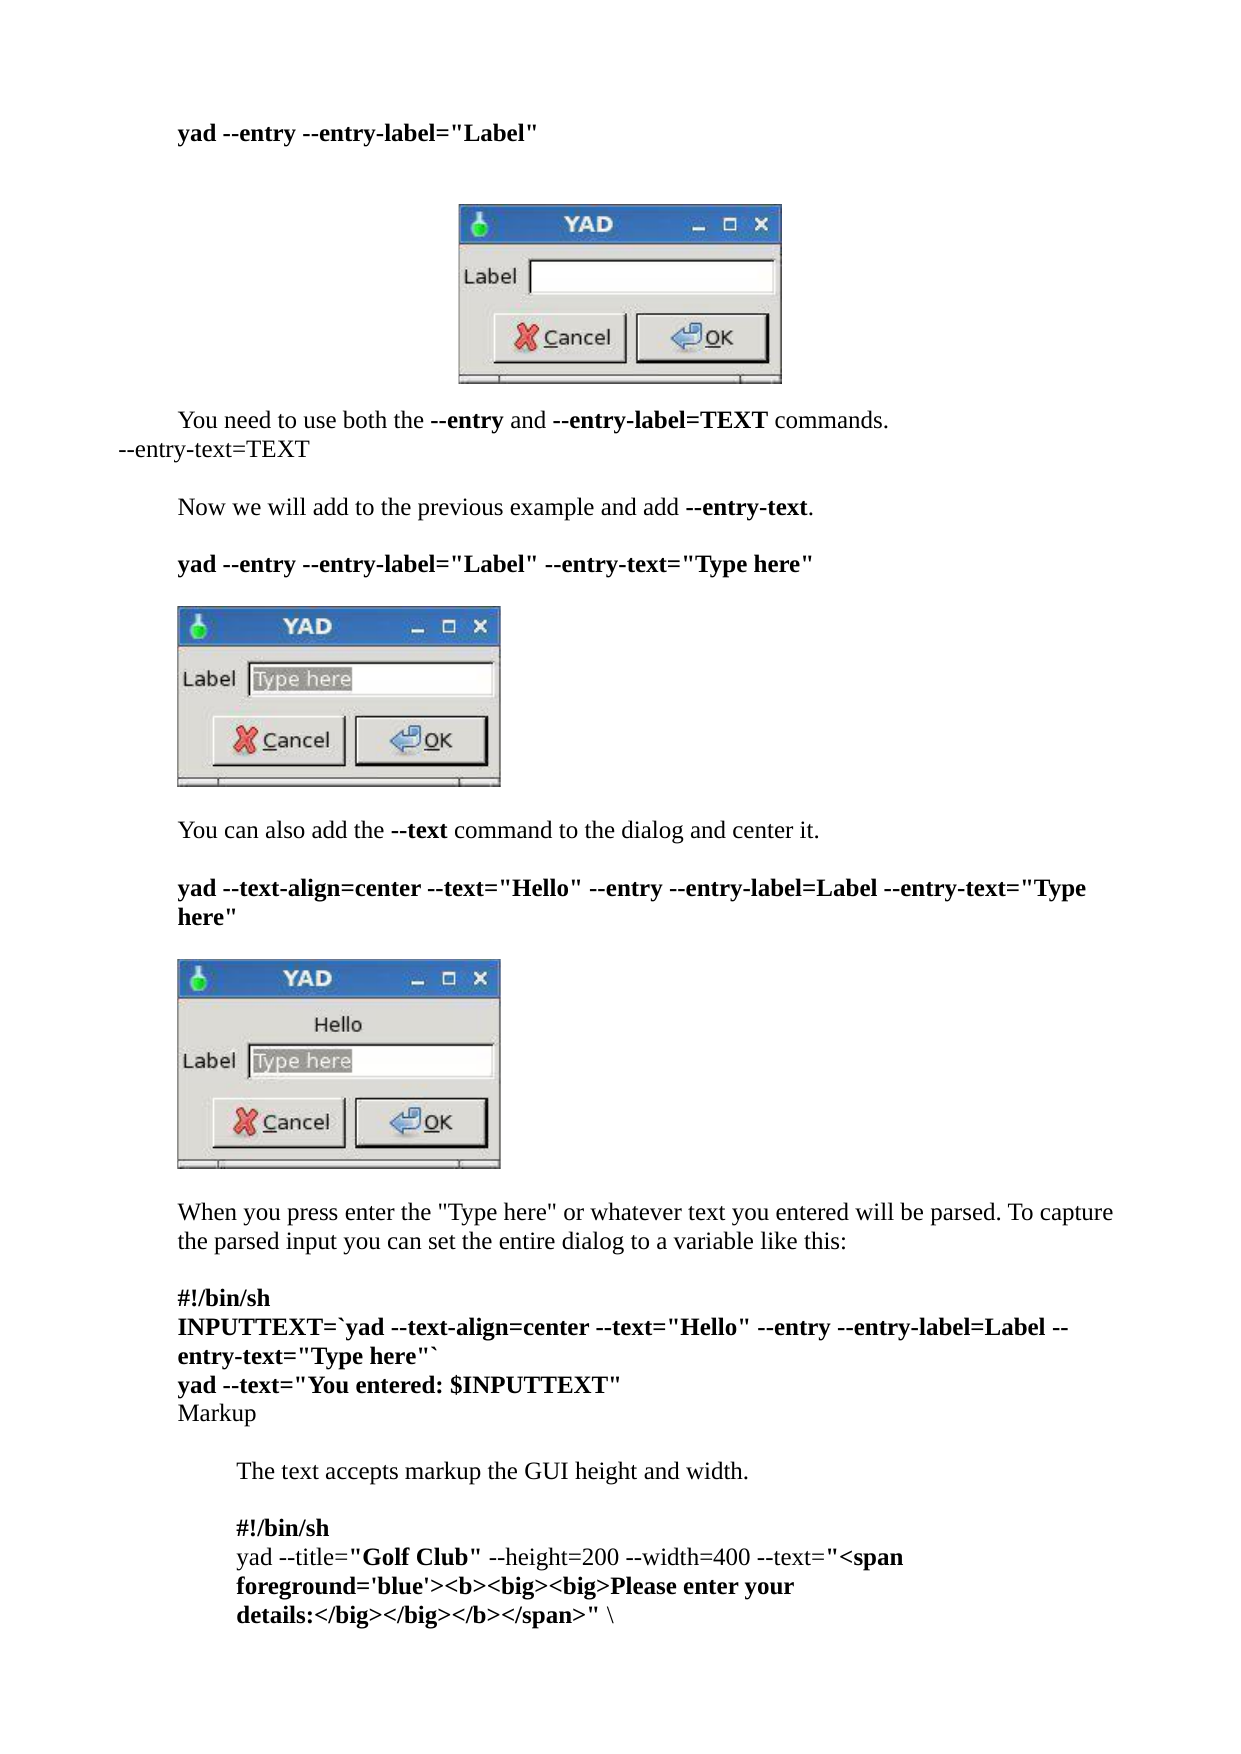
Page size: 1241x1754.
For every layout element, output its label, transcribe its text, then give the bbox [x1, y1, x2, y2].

subtitle --entry-text=TEXT [118, 434, 1122, 463]
list yad --entry --entry-label="Label" [177, 118, 1122, 204]
list Now we will add to the previous example and add --entry-text. yad --entry --entry-label="Label" --entry-text="Type here" You can also add the --text command to the dialog and center it. yad --text-align=center --text="Hello" --entry --entry-label=Label --entry-text="Type here" When you press enter the "Type here" or whatever text you entered will be parsed. To capture the parsed input you can set the entire dialog to a variable like this: #!/bin/sh INPUTTEXT=`yad --text-align=center --text="Hello" --entry --entry-label=Label --entry-text="Type here"` yad --text="You entered: $INPUTTEXT" [177, 463, 1122, 1398]
list You need to use both the --entry and --entry-label=TEXT commands. [177, 406, 1122, 434]
picture [177, 606, 501, 787]
list The text accepts markup the GUI height and width. #!/bin/sh yad --title="Golf Club" --height=200 --width=400 --text="<span foreground='blue'><b><big><big>Please enter your details:</big></big></b></span>" \ [236, 1427, 1122, 1628]
picture [177, 959, 501, 1169]
subtitle Markup [177, 1398, 1122, 1427]
picture [458, 204, 782, 384]
